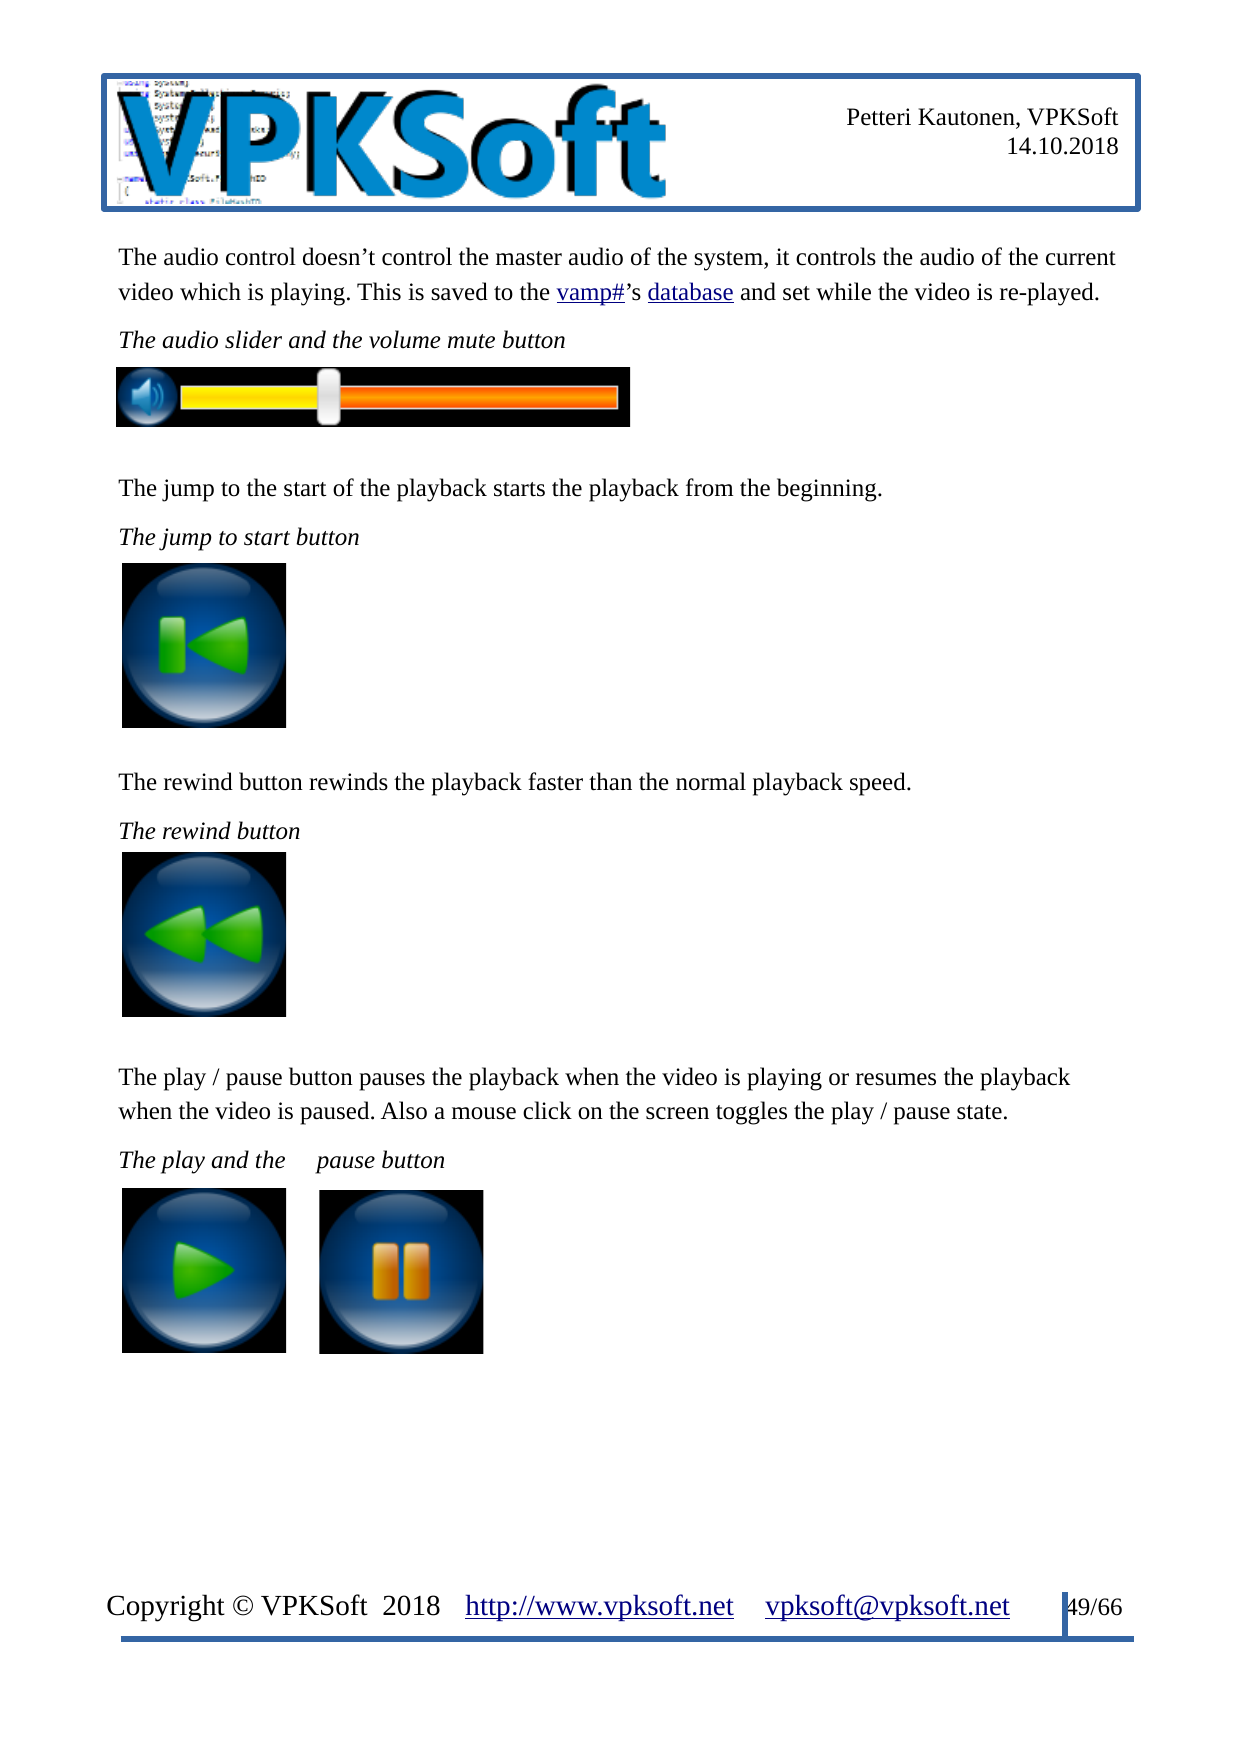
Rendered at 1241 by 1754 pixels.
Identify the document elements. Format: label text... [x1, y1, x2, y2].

text The jump to start button [118, 522, 1122, 551]
picture [122, 1188, 287, 1353]
picture [319, 1190, 484, 1354]
text The rewind button [118, 816, 1122, 845]
text The play and the pause button [118, 1145, 1122, 1174]
text The audio slider and the volume mute button [118, 326, 1122, 354]
text The play / pause button pauses the playback when the video is playing or resumes the playback when the video is paused. Also a mouse click on the screen toggles the play / pause state. [118, 1062, 1122, 1125]
text The audio control doesn’t control the master audio of the system, it controls the audio of the current video which is playing. This is saved to the vamp#’s database and set while the video is re-played. [118, 242, 1122, 305]
picture [122, 563, 287, 728]
text The rewind button rewinds the playback faster than the normal playback speed. [118, 767, 1122, 796]
picture [116, 367, 630, 427]
picture [116, 81, 672, 204]
picture [122, 852, 287, 1017]
text The jump to the start of the playback starts the playback from the beginning. [118, 473, 1122, 502]
